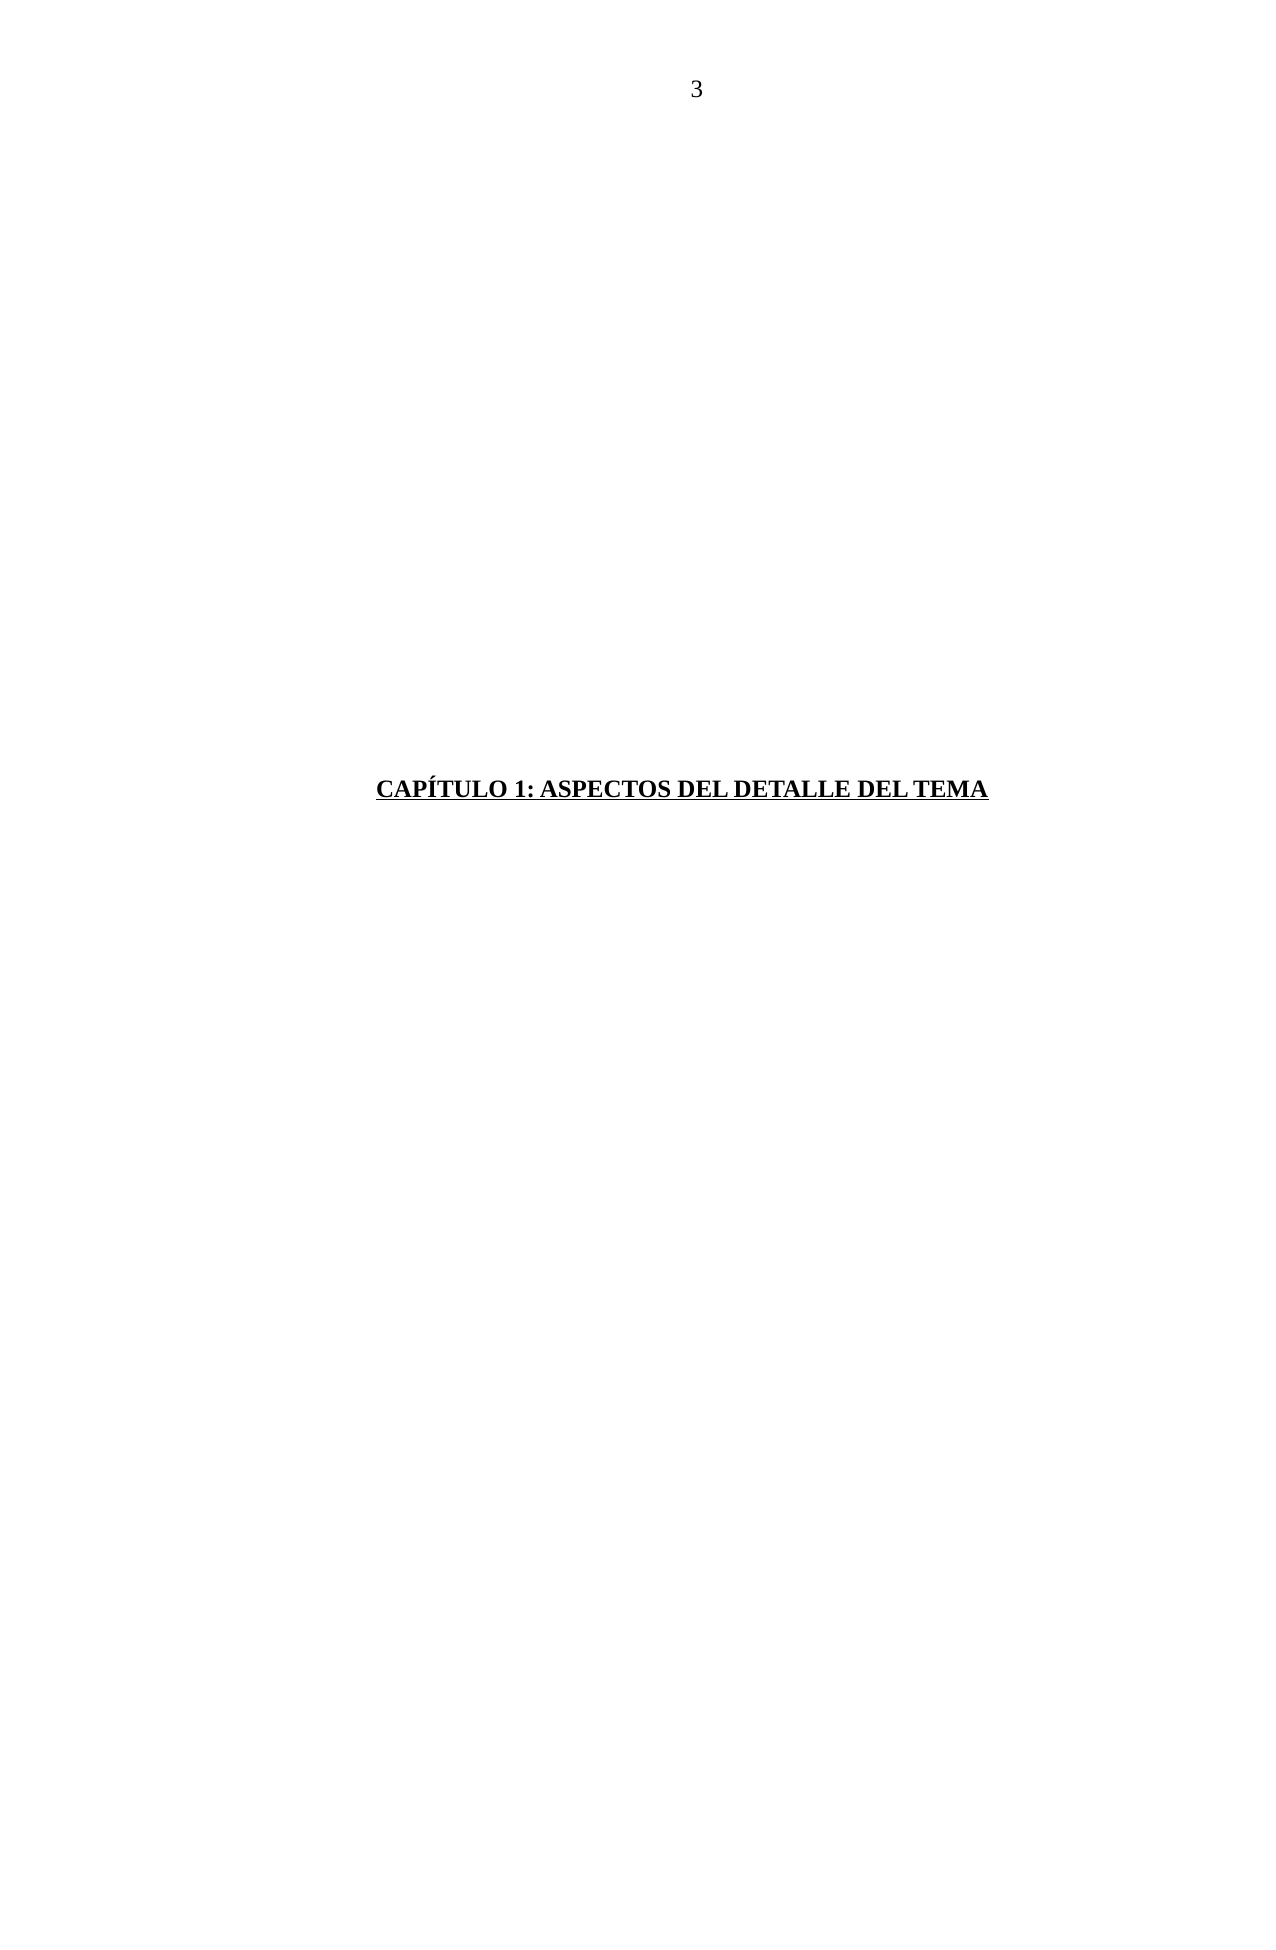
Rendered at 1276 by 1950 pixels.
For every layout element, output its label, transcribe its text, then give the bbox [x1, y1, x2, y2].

subtitle CAPÍTULO 1: ASPECTOS DEL DETALLE DEL TEMA [236, 774, 1128, 803]
